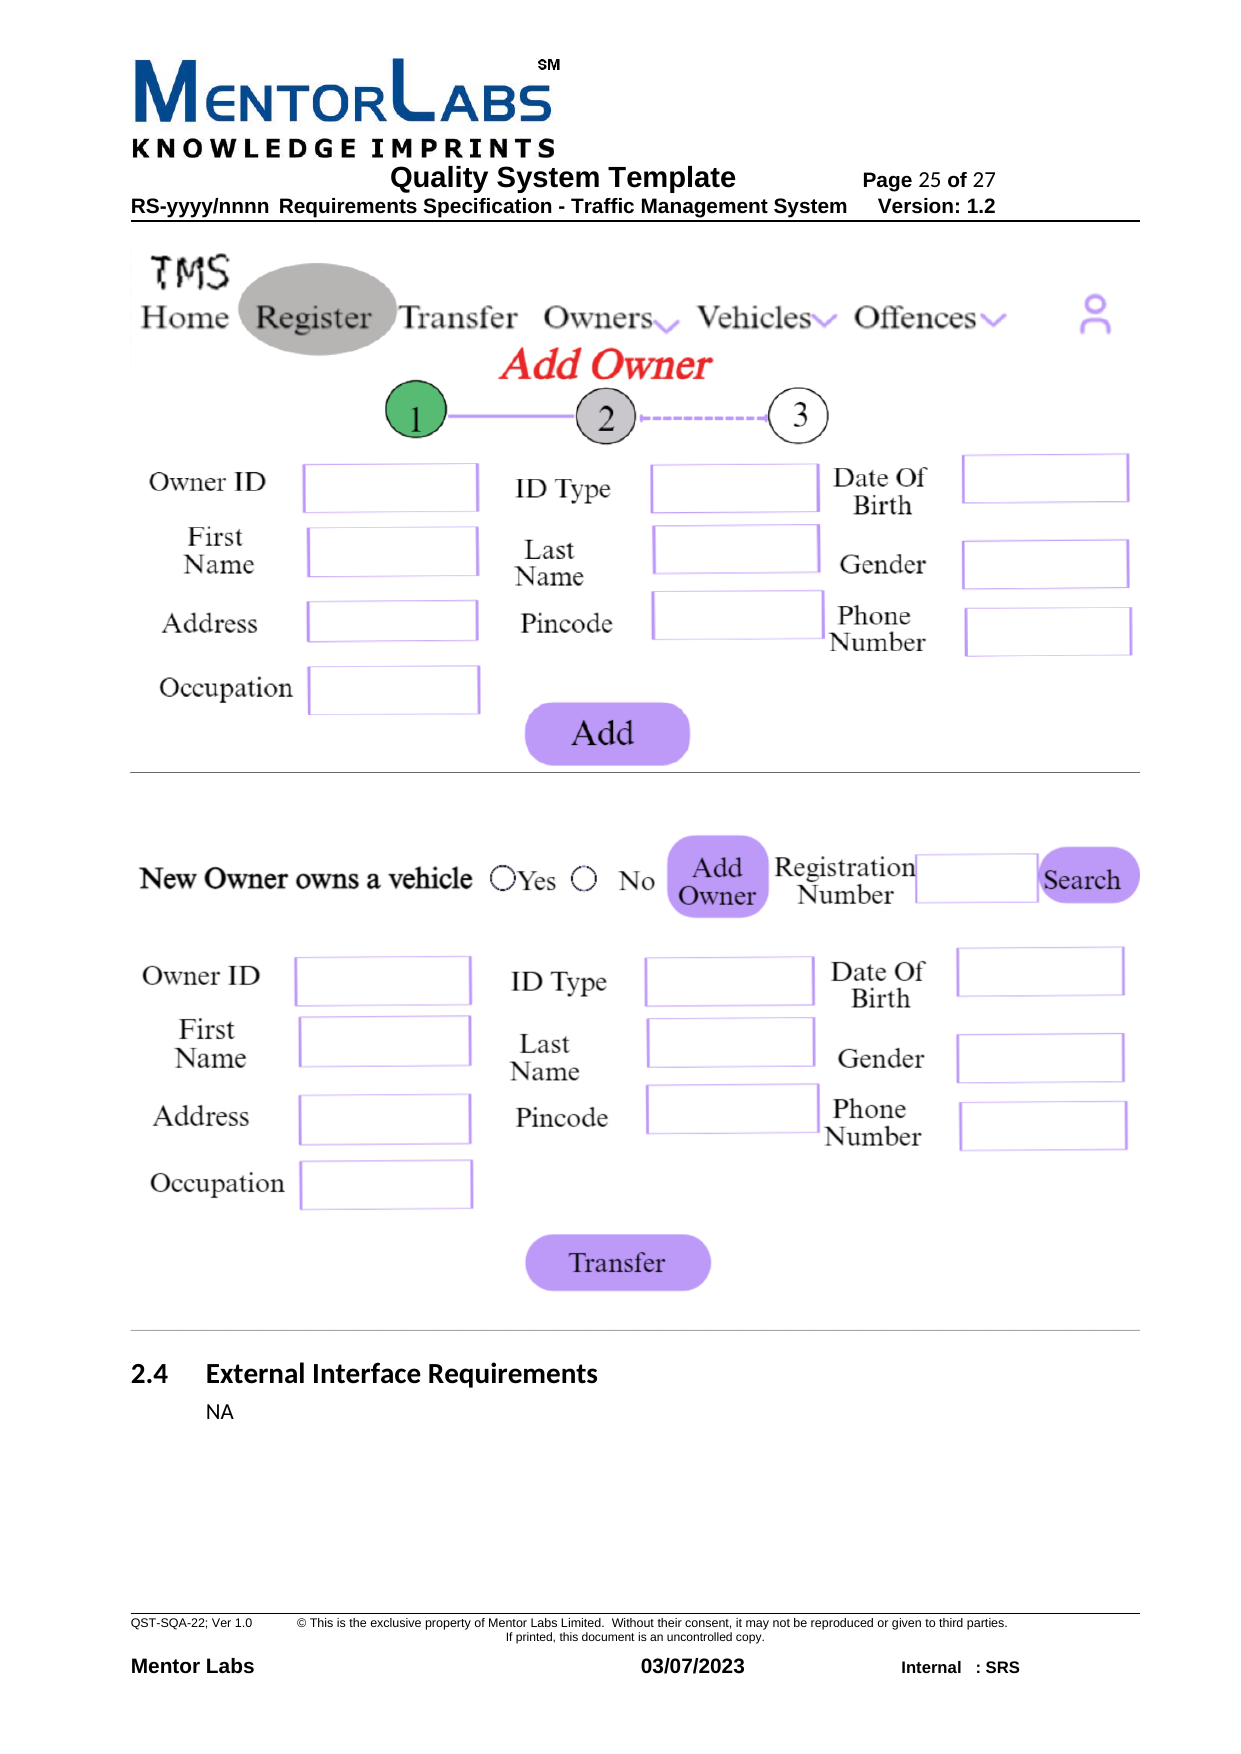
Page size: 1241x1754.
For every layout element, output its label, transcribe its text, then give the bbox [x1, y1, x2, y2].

text NA [206, 1397, 1140, 1426]
picture [130, 58, 563, 161]
picture [130, 245, 1140, 773]
subtitle External Interface Requirements [131, 1331, 1140, 1391]
picture [130, 800, 1140, 1331]
